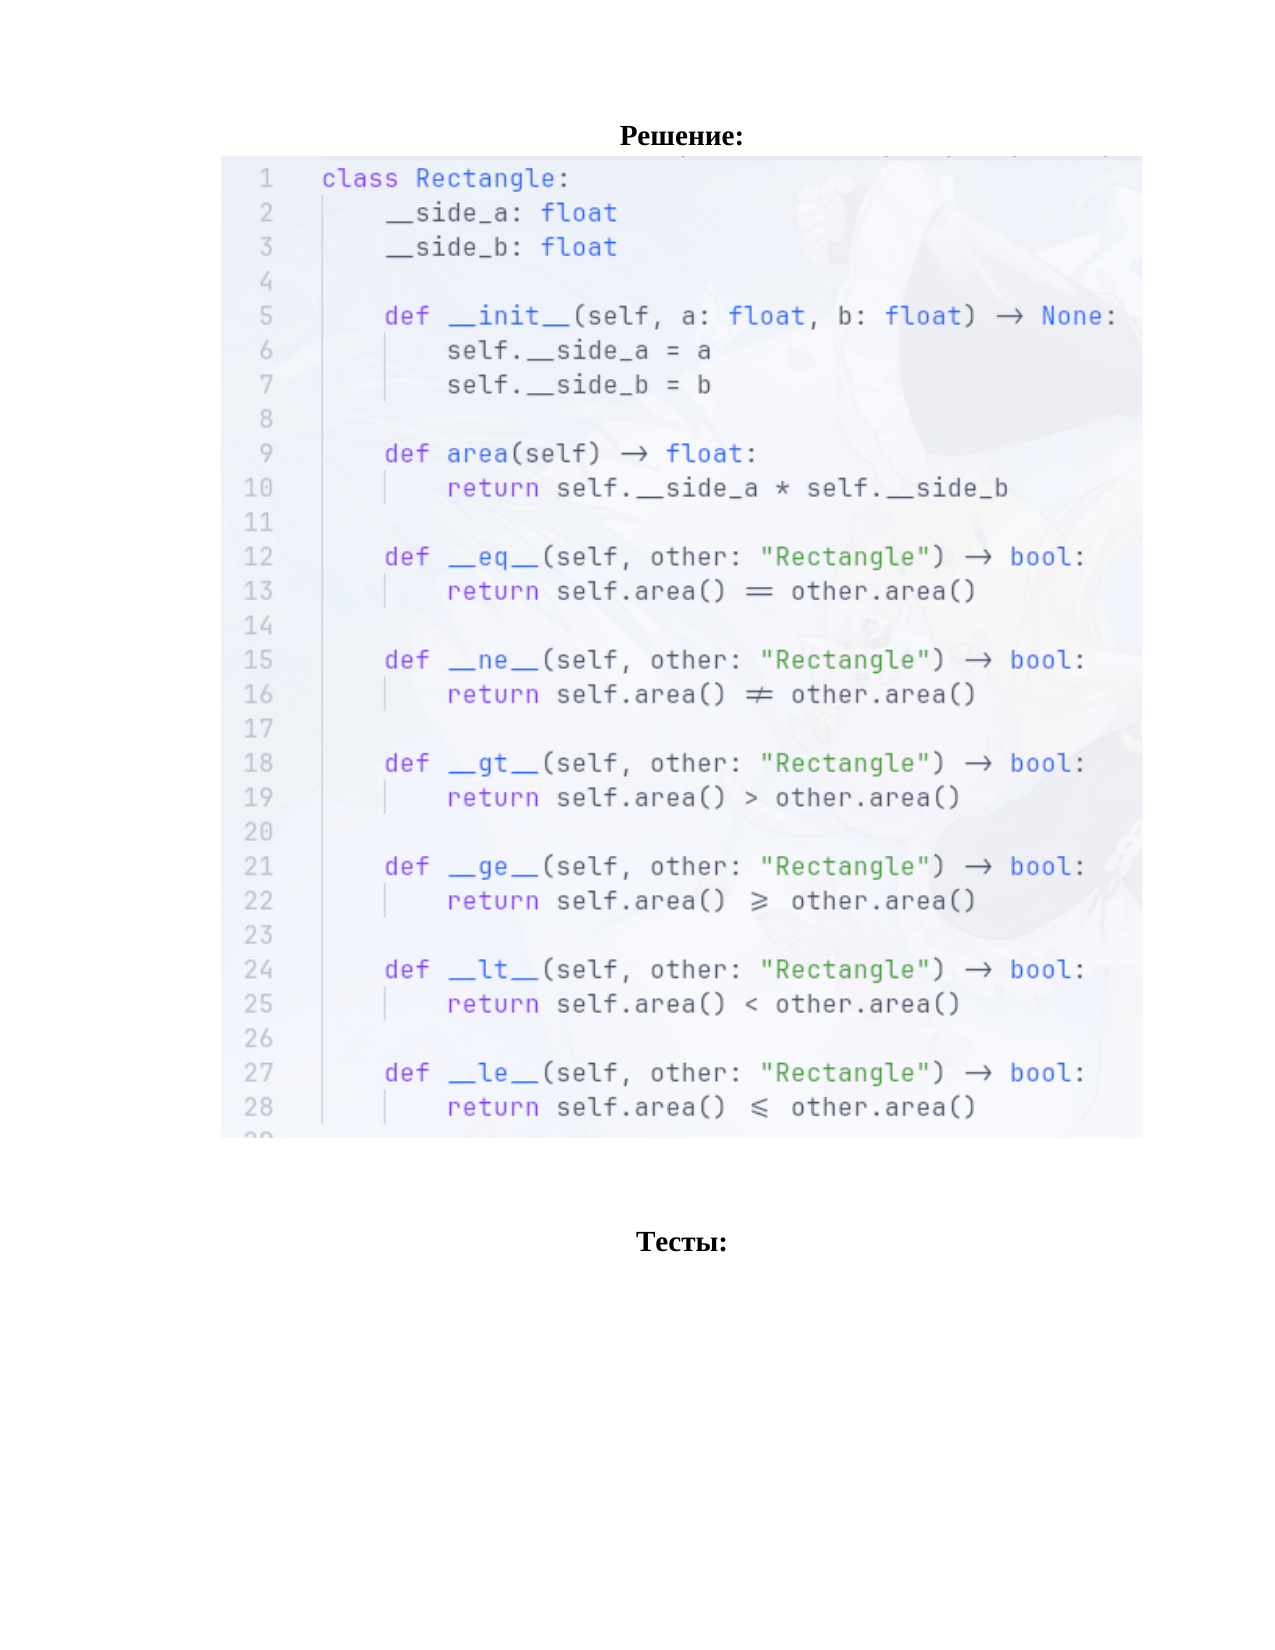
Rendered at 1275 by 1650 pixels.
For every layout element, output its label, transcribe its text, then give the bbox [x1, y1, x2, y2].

text Тесты: [177, 1224, 1186, 1258]
text Решение: [177, 118, 1186, 152]
picture [220, 156, 1143, 1138]
